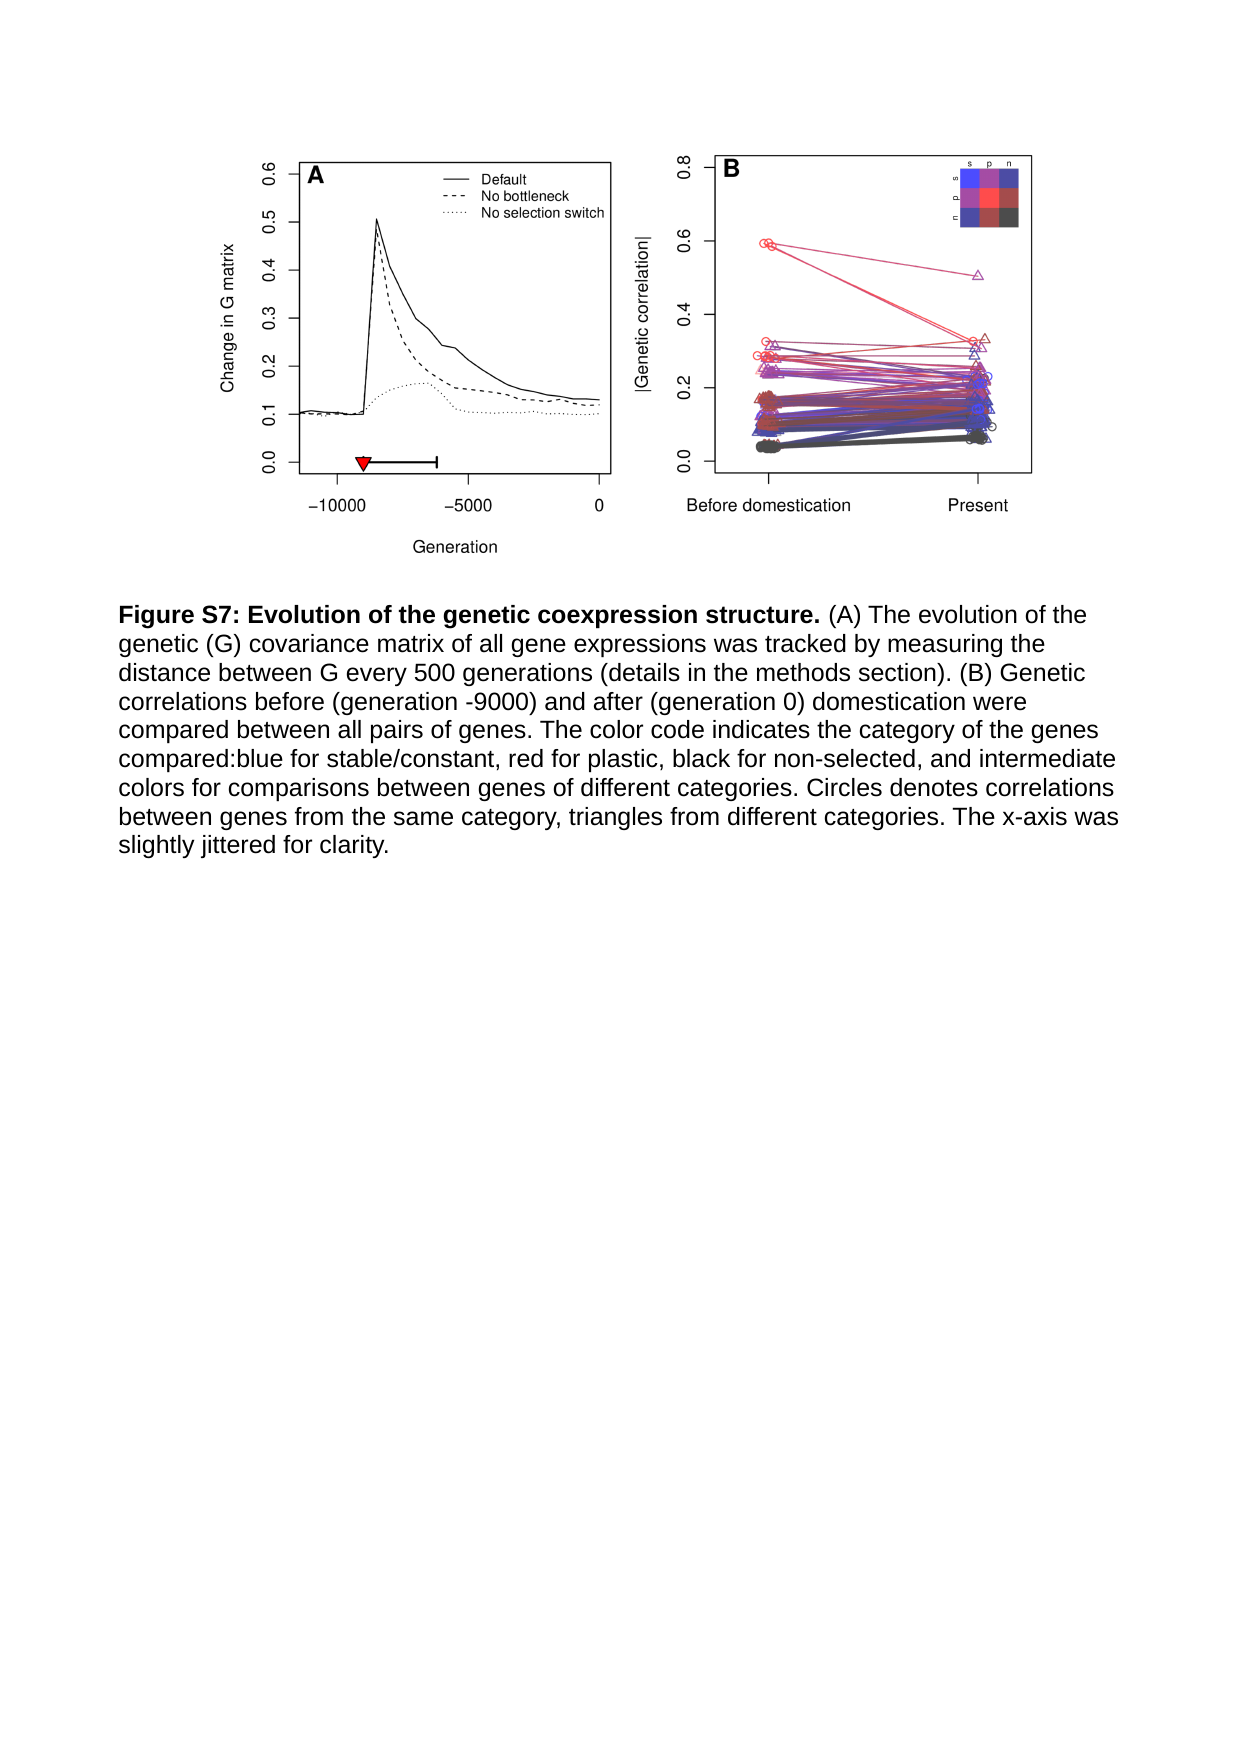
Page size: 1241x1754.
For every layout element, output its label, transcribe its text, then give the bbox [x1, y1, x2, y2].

text Figure S7: Evolution of the genetic coexpression structure. (A) The evolution of the genetic (G) covariance matrix of all gene expressions was tracked by measuring the distance between G every 500 generations (details in the methods section). (B) Genetic correlations before (generation -9000) and after (generation 0) domestication were compared between all pairs of genes. The color code indicates the category of the genes compared:blue for stable/constant, red for plastic, black for non-selected, and intermediate colors for comparisons between genes of different categories. Circles denotes correlations between genes from the same category, triangles from different categories. The x-axis was slightly jittered for clarity. [118, 600, 1122, 859]
picture [206, 146, 1042, 567]
